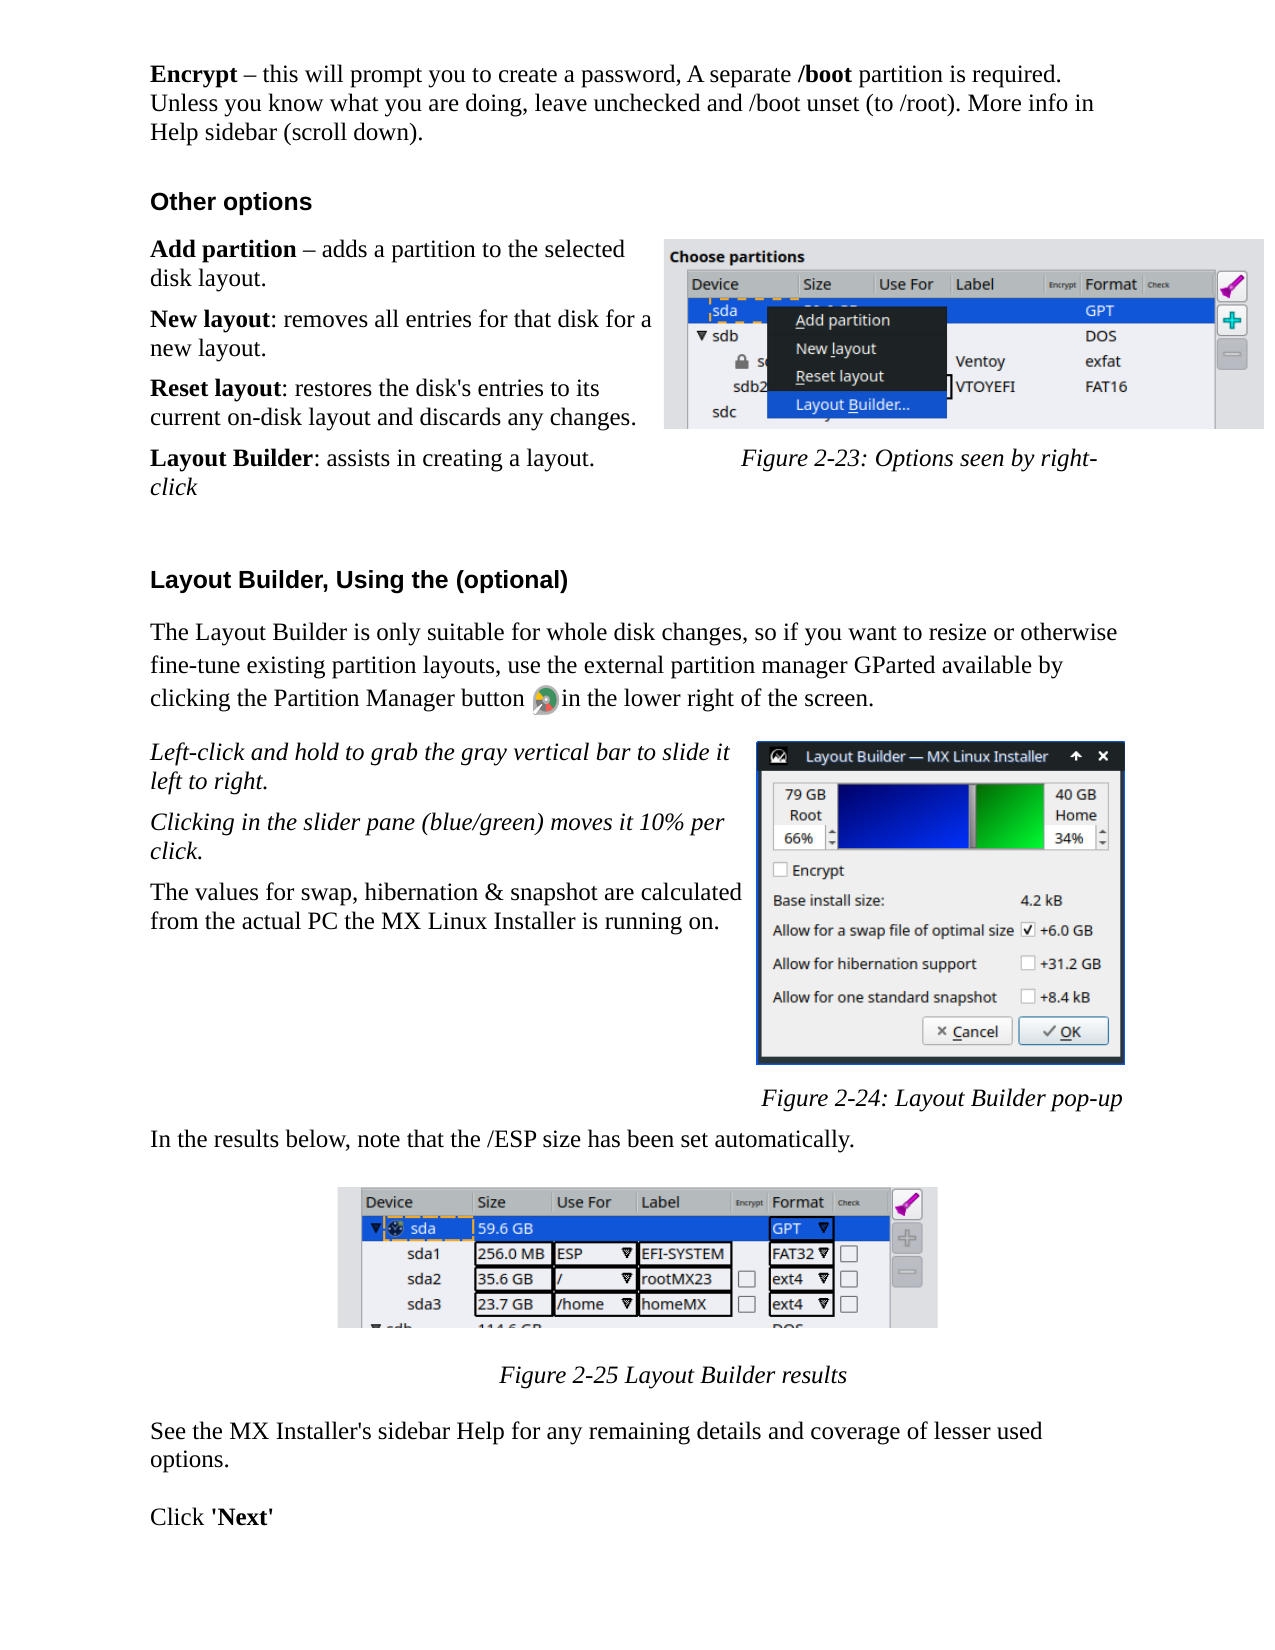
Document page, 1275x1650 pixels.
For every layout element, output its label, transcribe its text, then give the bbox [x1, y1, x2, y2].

subtitle Layout Builder, Using the (optional) [150, 566, 1125, 594]
text Figure 2-24: Layout Builder pop-up [150, 1083, 1125, 1112]
text Reset layout: restores the disk's entries to its current on-disk layout and discards any changes. [150, 373, 664, 431]
text Figure 2-25 Layout Builder results [224, 1360, 1125, 1389]
text Encrypt – this will prompt you to create a password, A separate /boot partition is required. Unless you know what you are doing, leave unchecked and /boot unset (to /root). More info in Help sidebar (scroll down). [150, 59, 1125, 145]
text Layout Builder: assists in creating a layout. Figure 2-23: Options seen by right-click [150, 443, 1125, 500]
text In the results below, note that the /ESP size has been set automatically. [150, 1124, 1125, 1153]
text Add partition – adds a partition to the selected disk layout. [150, 234, 1125, 291]
text Click 'Next' [150, 1502, 1125, 1531]
picture [337, 1187, 938, 1328]
text The Layout Builder is only suitable for whole disk changes, so if you want to resize or otherwise fine-tune existing partition layouts, use the external partition manager GParted available by clicking the Partition Manager button in the lower right of the screen. [150, 617, 1125, 716]
text [664, 429, 1264, 437]
picture [663, 239, 1264, 429]
text Clicking in the slider pane (blue/green) moves it 10% per click. [150, 807, 750, 865]
text New layout: removes all entries for that disk for a new layout. [150, 304, 663, 361]
text The values for swap, hibernation & snapshot are calculated from the actual PC the MX Linux Installer is running on. [150, 877, 750, 935]
text Left-click and hold to grab the gray vertical bar to slide it left to right. [150, 737, 1125, 1065]
subtitle Other options [150, 187, 1125, 215]
text See the MX Installer's sidebar Help for any remaining details and coverage of lesser used options. [150, 1416, 1125, 1473]
picture [756, 741, 1125, 1065]
